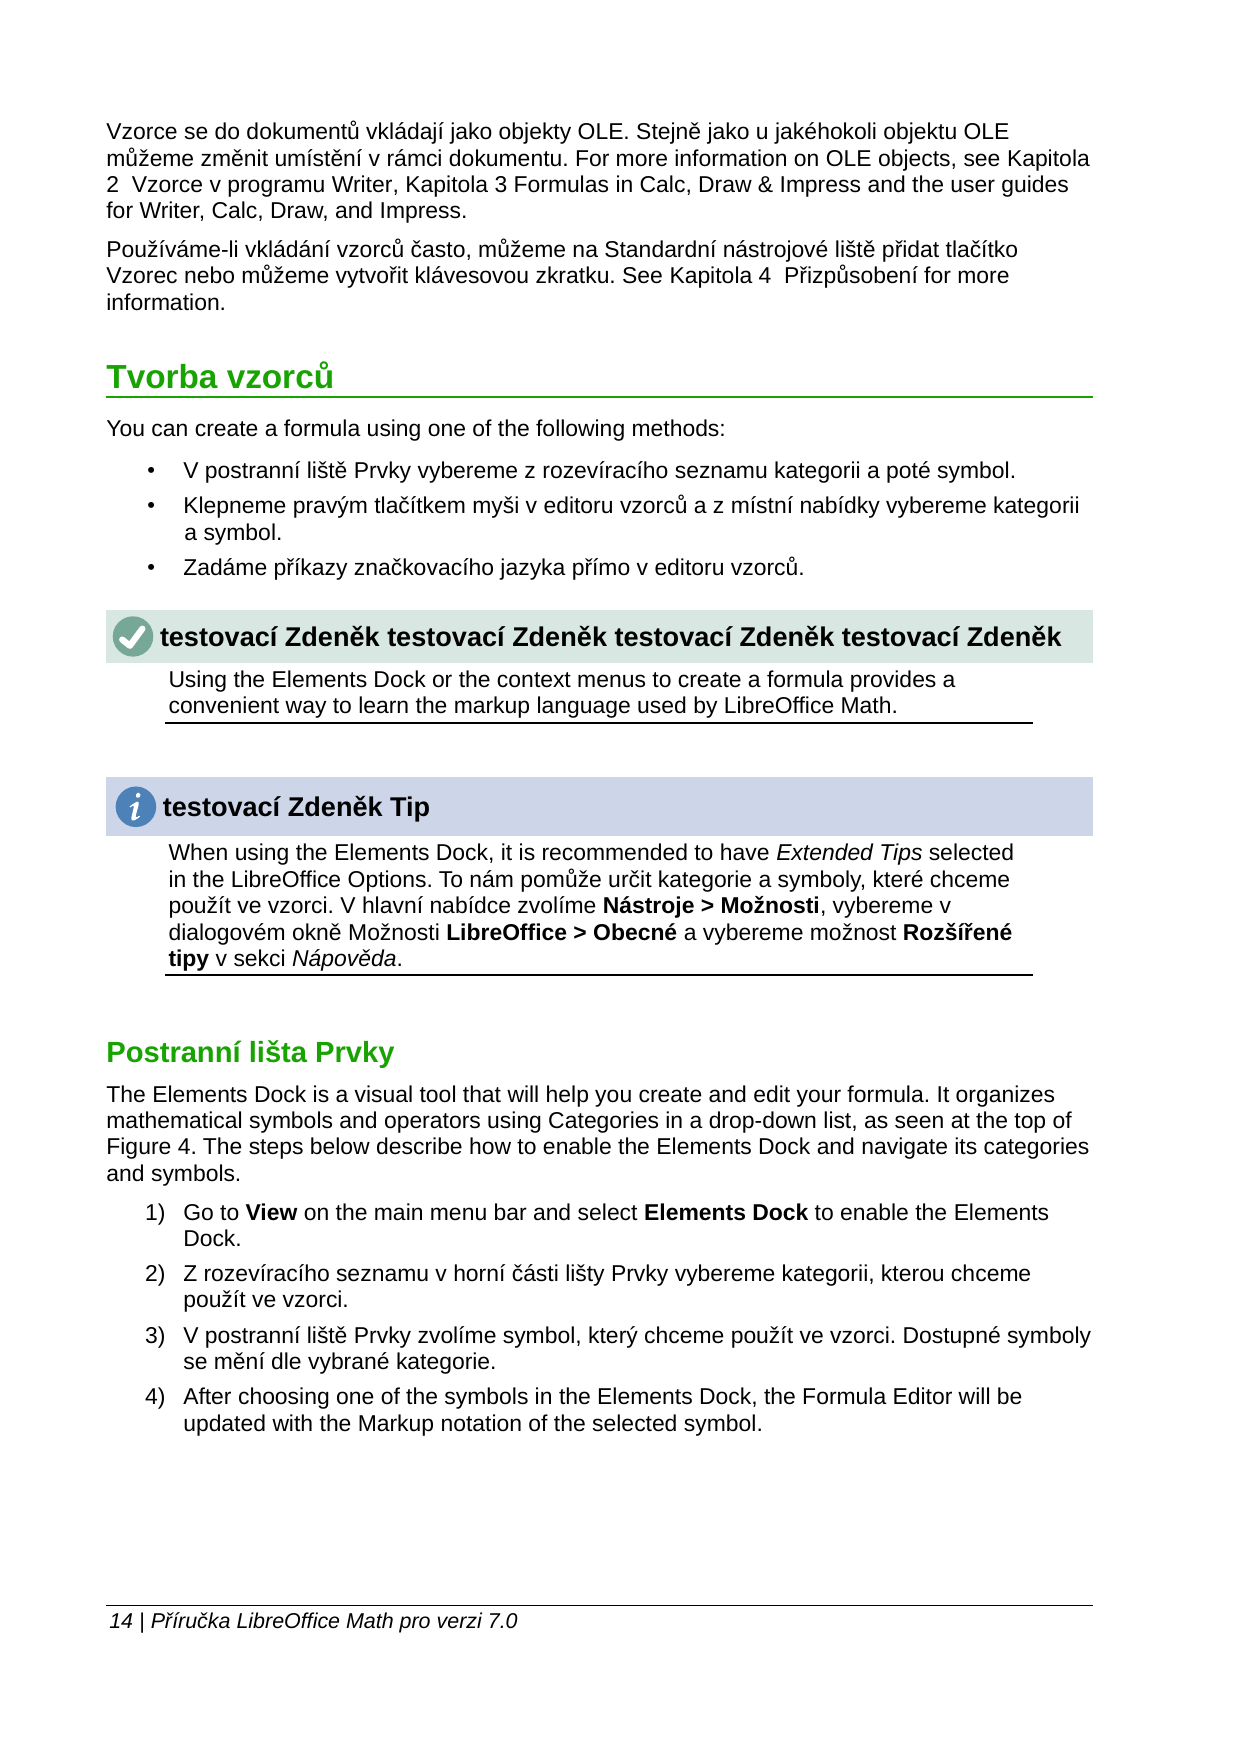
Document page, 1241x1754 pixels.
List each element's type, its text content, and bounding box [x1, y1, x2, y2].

list Zadáme příkazy značkovacího jazyka přímo v editoru vzorců. [144, 551, 1093, 583]
list Z rozevíracího seznamu v horní části lišty Prvky vybereme kategorii, kterou chceme použít ve vzorci. [165, 1260, 1093, 1313]
list Klepneme pravým tlačítkem myši v editoru vzorců a z místní nabídky vybereme kategorii a symbol. [144, 489, 1093, 545]
text The Elements Dock is a visual tool that will help you create and edit your formula. It organizes mathematical symbols and operators using Categories in a drop-down list, as seen at the top of Figure 4. The steps below describe how to enable the Elements Dock and navigate its categories and symbols. [106, 1081, 1093, 1186]
text You can create a formula using one of the following methods: [106, 415, 1093, 442]
list After choosing one of the symbols in the Elements Dock, the Formula Editor will be updated with the Markup notation of the selected symbol. [165, 1383, 1093, 1436]
list Go to View on the main menu bar and select Elements Dock to enable the Elements Dock. [165, 1198, 1093, 1251]
list V postranní liště Prvky zvolíme symbol, který chceme použít ve vzorci. Dostupné symboly se mění dle vybrané kategorie. [165, 1322, 1093, 1374]
list V postranní liště Prvky vybereme z rozevíracího seznamu kategorii a poté symbol. [144, 454, 1093, 483]
text Vzorce se do dokumentů vkládají jako objekty OLE. Stejně jako u jakéhokoli objektu OLE můžeme změnit umístění v rámci dokumentu. For more information on OLE objects, see Chapter 2 Formulas in Writer, Chapter 3 Formulas in Calc, Draw & Impress and the user guides for Writer, Calc, Draw, and Impress. [106, 118, 1093, 223]
subtitle Postranní lišta Prvky [106, 1035, 1093, 1069]
subtitle testovací Zdeněk Tip [106, 777, 1093, 836]
text When using the Elements Dock, it is recommended to have Extended Tips selected in the LibreOffice Options. To nám pomůže určit kategorie a symboly, které chceme použít ve vzorci. V hlavní nabídce zvolíme Nástroje > Možnosti, vybereme v dialogovém okně Možnosti LibreOffice > Obecné a vybereme možnost Rozšířené tipy v sekci Nápověda. [165, 836, 1033, 974]
text Používáme-li vkládání vzorců často, můžeme na Standardní nástrojové liště přidat tlačítko Vzorec nebo můžeme vytvořit klávesovou zkratku. See Chapter 4 Customization for more information. [106, 236, 1093, 315]
subtitle testovací Zdeněk testovací Zdeněk testovací Zdeněk testovací Zdeněk [106, 610, 1093, 663]
subtitle Tvorba vzorců [106, 357, 1093, 396]
text Using the Elements Dock or the context menus to create a formula provides a convenient way to learn the markup language used by LibreOffice Math. [165, 663, 1033, 722]
